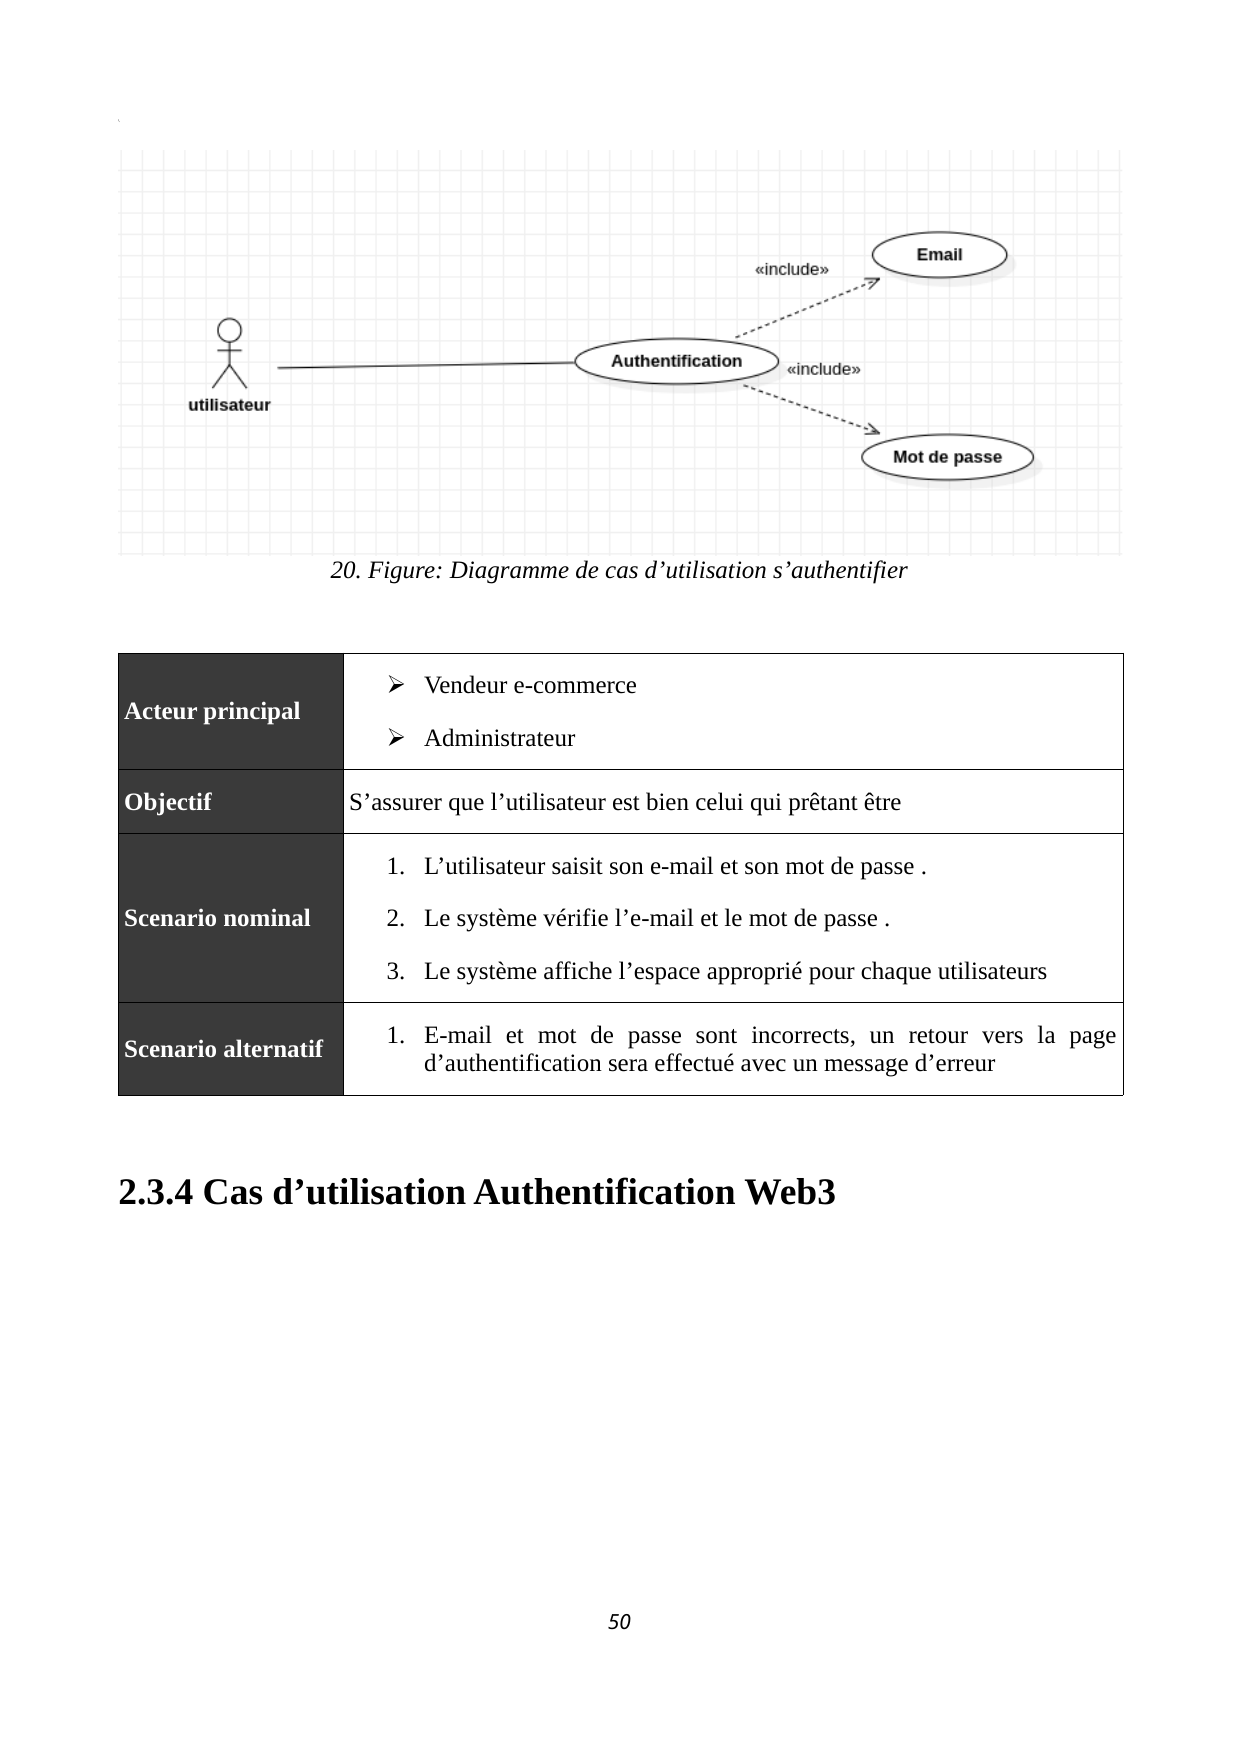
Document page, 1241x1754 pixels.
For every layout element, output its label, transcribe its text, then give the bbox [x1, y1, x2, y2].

table_cell E-mail et mot de passe sont incorrects, un retour vers la page d’authentification sera effectué avec un message d’erreur [344, 1003, 1123, 1095]
subtitle 2.3.4 Cas d’utilisation Authentification Web3 [118, 1169, 1122, 1213]
picture [118, 150, 1123, 556]
table_cell Objectif [119, 770, 343, 833]
table_cell Scenario alternatif [119, 1003, 343, 1095]
table_cell L’utilisateur saisit son e-mail et son mot de passe . Le système vérifie l’e-mail et le mot de passe . Le système affiche l’espace approprié pour chaque utilisateurs [344, 834, 1123, 1002]
text 20. Figure: Diagramme de cas d’utilisation s’authentifier [118, 556, 1122, 584]
text \ [118, 118, 1122, 123]
table_cell S’assurer que l’utilisateur est bien celui qui prêtant être [344, 770, 1123, 833]
table_cell Scenario nominal [119, 834, 343, 1002]
table_header Vendeur e-commerce Administrateur [344, 654, 1123, 769]
table_header Acteur principal [119, 654, 343, 769]
